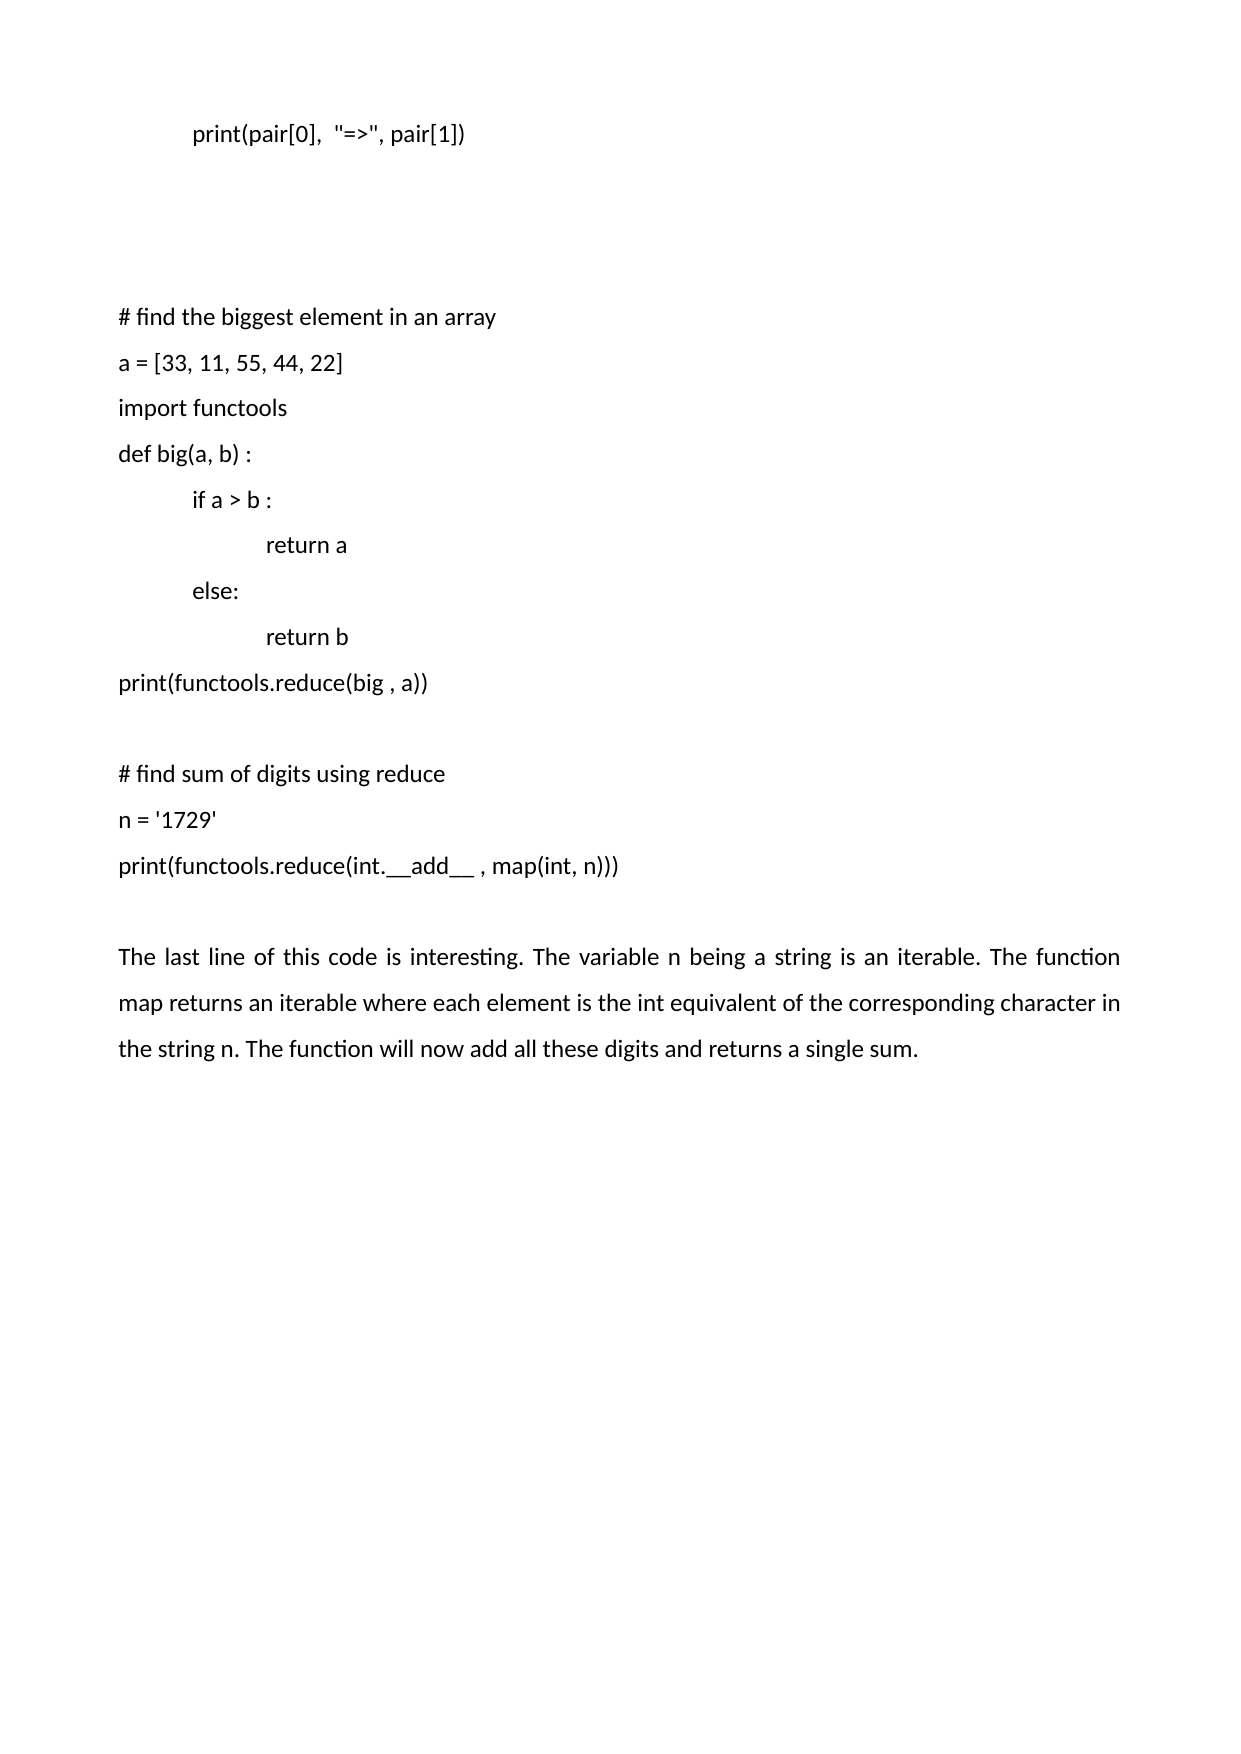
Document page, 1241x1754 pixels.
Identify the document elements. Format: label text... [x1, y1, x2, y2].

text a = [33, 11, 55, 44, 22] [118, 347, 1122, 377]
text def big(a, b) : [118, 438, 1122, 469]
text The last line of this code is interesting. The variable n being a string is an iterable. The function map returns an iterable where each element is the int equivalent of the corresponding character in the string n. The function will now add all these digits and returns a single sum. [118, 941, 1122, 1063]
text # find sum of digits using reduce [118, 758, 1122, 789]
text print(functools.reduce(int.__add__ , map(int, n))) [118, 850, 1122, 880]
text return a [118, 530, 1122, 560]
text return b [118, 621, 1122, 652]
text # find the biggest element in an array [118, 301, 1122, 332]
text if a > b : [118, 484, 1122, 514]
text print(functools.reduce(big , a)) [118, 667, 1122, 697]
text else: [118, 575, 1122, 606]
text import functools [118, 392, 1122, 423]
text print(pair[0], "=>", pair[1]) [118, 118, 1122, 149]
text n = '1729' [118, 804, 1122, 834]
